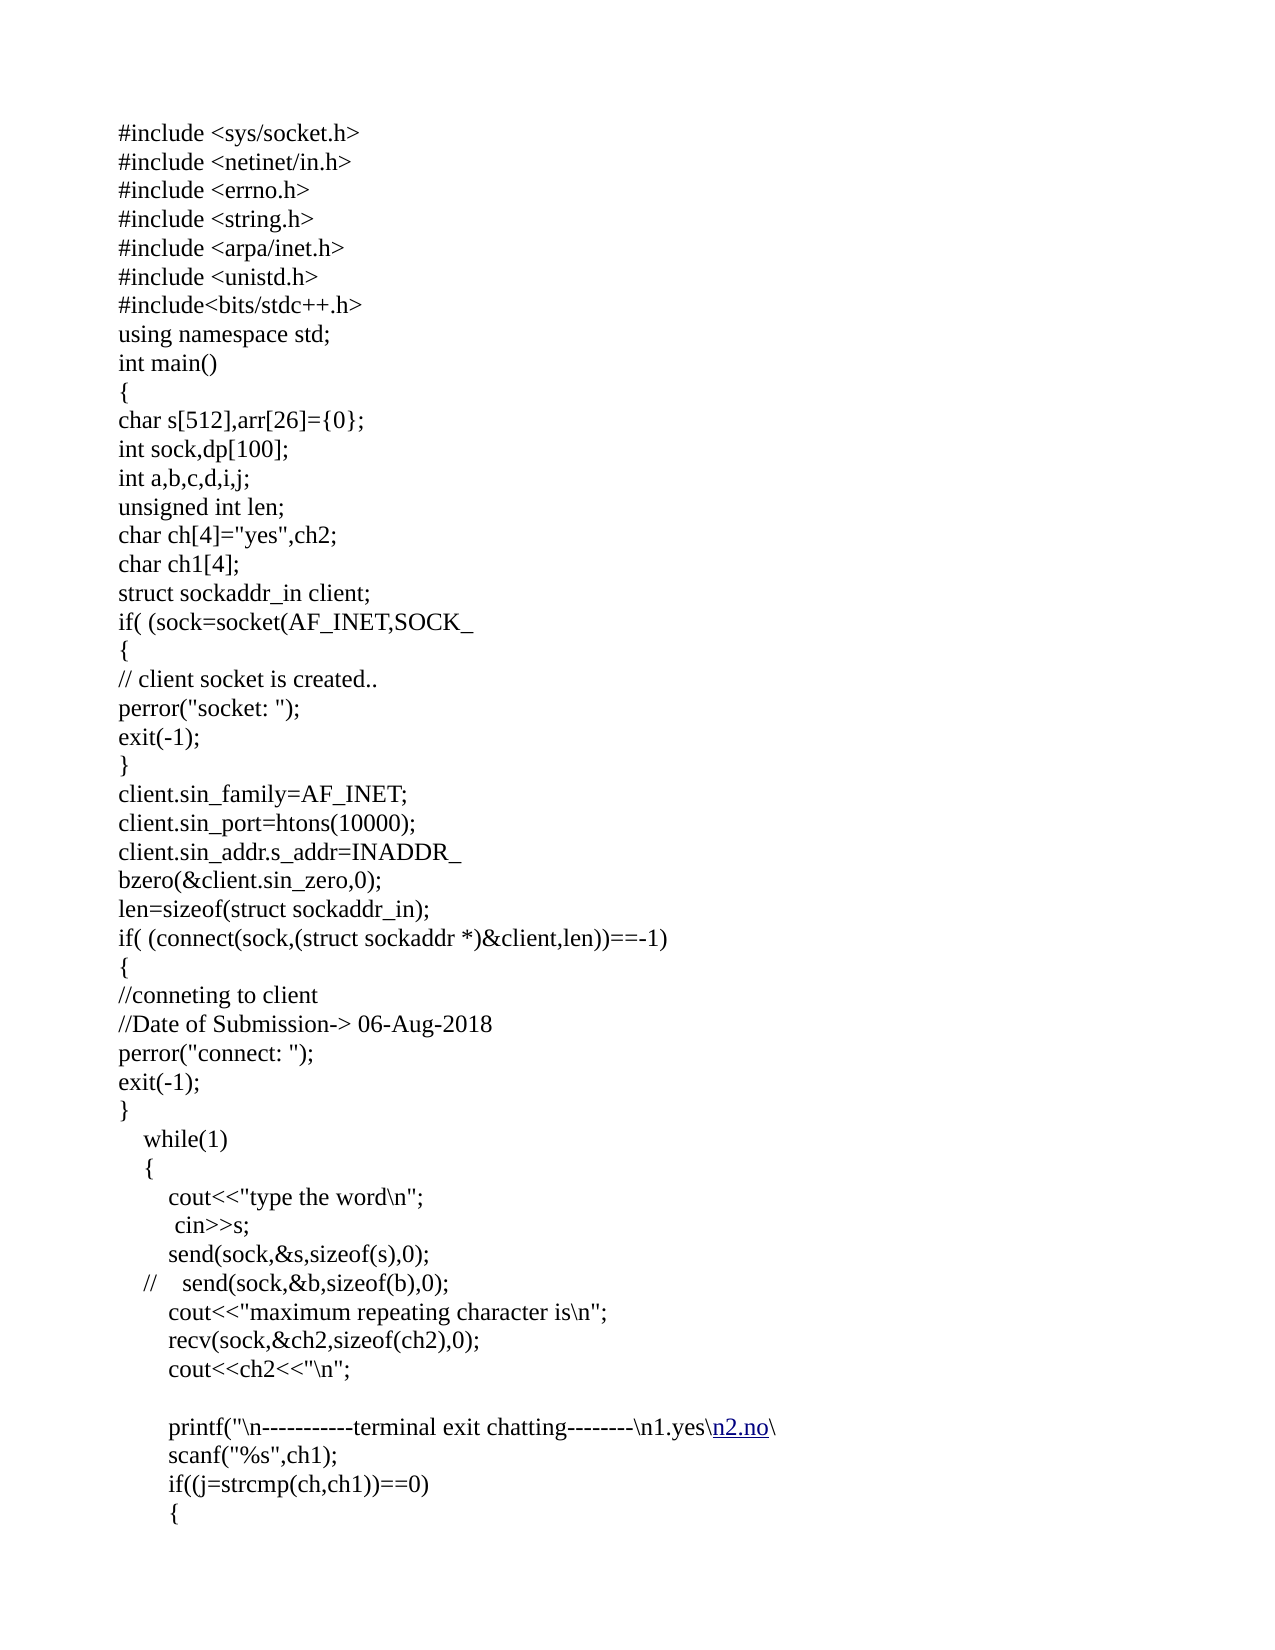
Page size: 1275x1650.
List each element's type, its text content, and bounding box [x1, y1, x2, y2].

text #include <sys/socket.h> #include <netinet/in.h> #include <errno.h> #include <string.h> #include <arpa/inet.h> #include <unistd.h> #include<bits/stdc++.h> using namespace std; int main() { char s[512],arr[26]={0}; int sock,dp[100]; int a,b,c,d,i,j; unsigned int len; char ch[4]="yes",ch2; char ch1[4]; struct sockaddr_in client; if( (sock=socket(AF_INET,SOCK_ { // client socket is created.. perror("socket: "); exit(-1); } client.sin_family=AF_INET; client.sin_port=htons(10000); client.sin_addr.s_addr=INADDR_ bzero(&client.sin_zero,0); len=sizeof(struct sockaddr_in); if( (connect(sock,(struct sockaddr *)&client,len))==-1) { //conneting to client //Date of Submission-> 06-Aug-2018 perror("connect: "); exit(-1); } while(1) { cout<<"type the word\n"; cin>>s; send(sock,&s,sizeof(s),0); // send(sock,&b,sizeof(b),0); cout<<"maximum repeating character is\n"; recv(sock,&ch2,sizeof(ch2),0); cout<<ch2<<"\n"; printf("\n-----------terminal exit chatting--------\n1.yes\n2.no\ scanf("%s",ch1); if((j=strcmp(ch,ch1))==0) { [118, 118, 1157, 1527]
